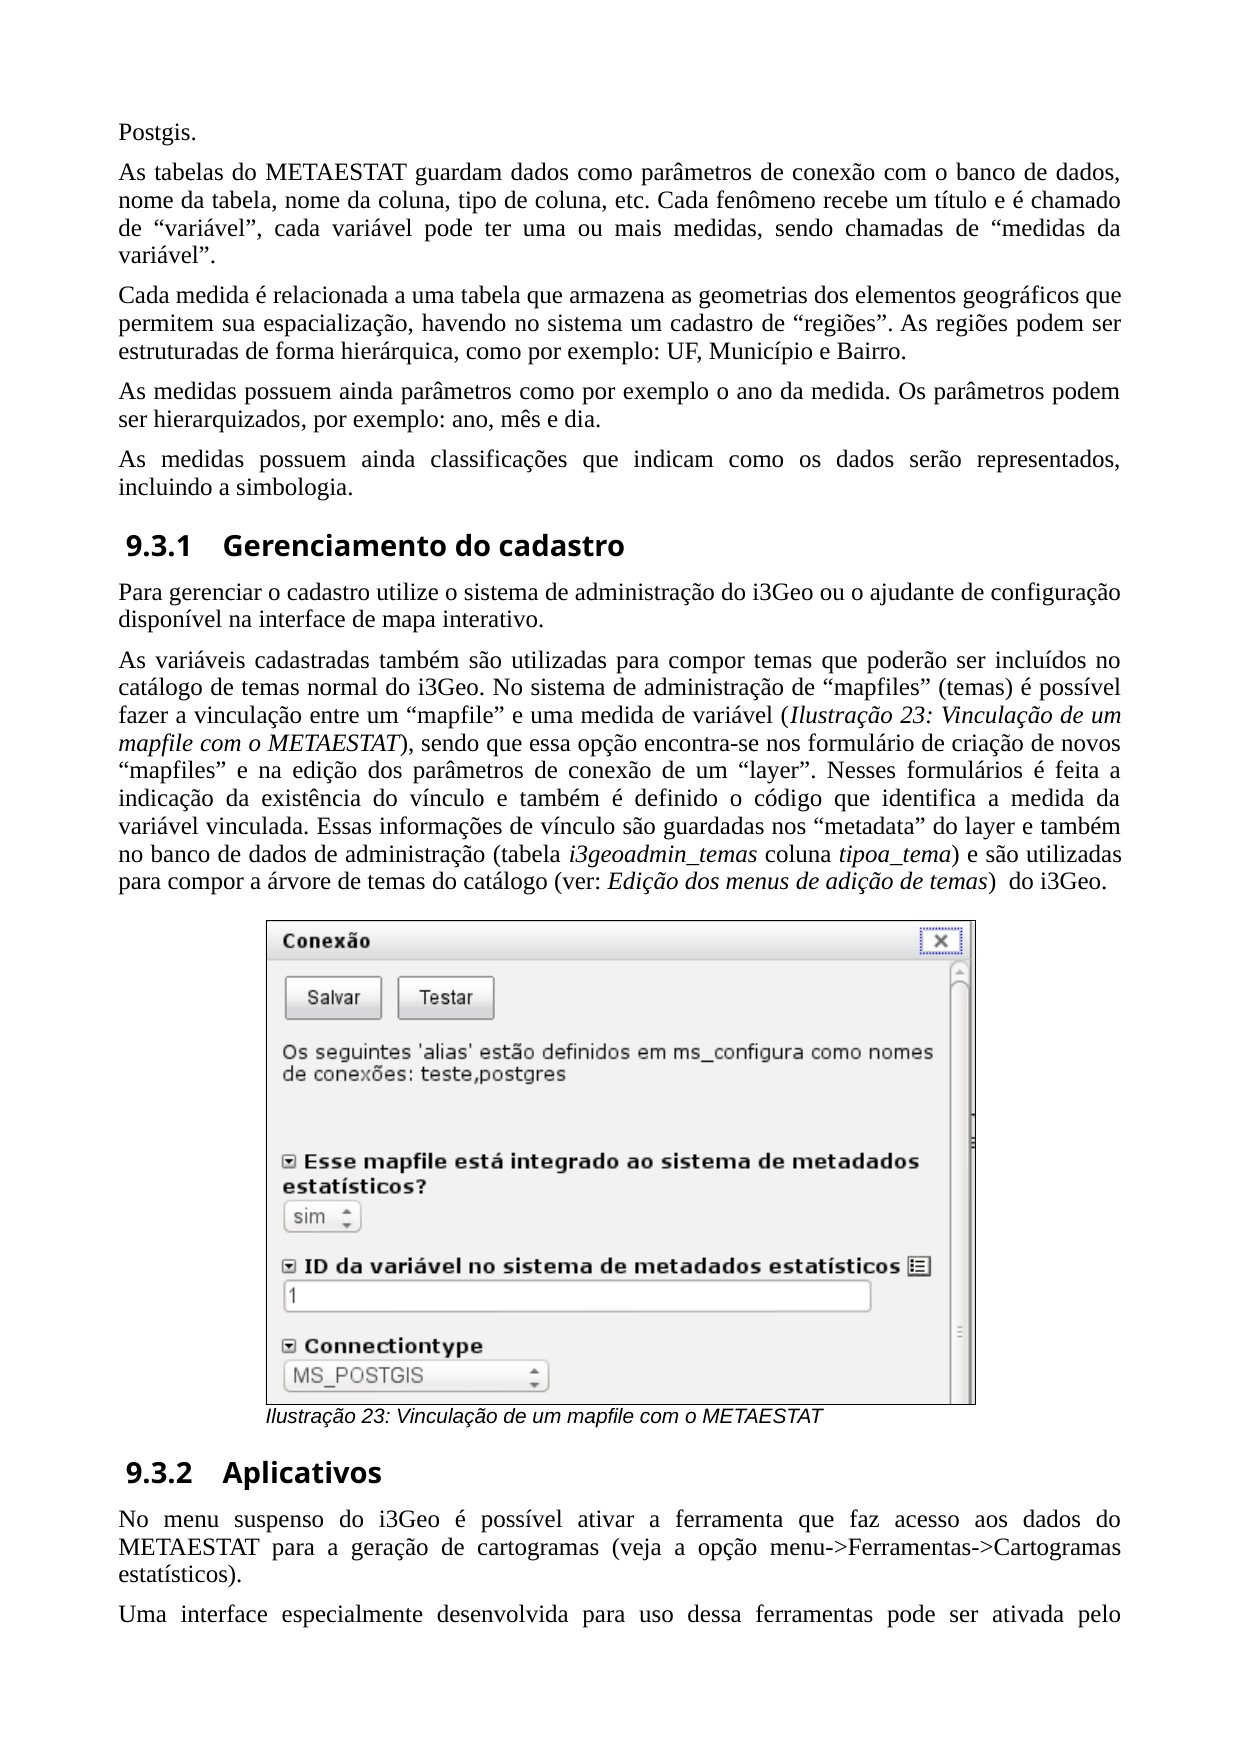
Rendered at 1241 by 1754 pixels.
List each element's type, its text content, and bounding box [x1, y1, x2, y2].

text Uma interface especialmente desenvolvida para uso dessa ferramentas pode ser ativada pelo [118, 1601, 1122, 1628]
text As variáveis cadastradas também são utilizadas para compor temas que poderão ser incluídos no catálogo de temas normal do i3Geo. No sistema de administração de “mapfiles” (temas) é possível fazer a vinculação entre um “mapfile” e uma medida de variável (Ilustração 23: Vinculação de um mapfile com o METAESTAT), sendo que essa opção encontra-se nos formulário de criação de novos “mapfiles” e na edição dos parâmetros de conexão de um “layer”. Nesses formulários é feita a indicação da existência do vínculo e também é definido o código que identifica a medida da variável vinculada. Essas informações de vínculo são guardadas nos “metadata” do layer e também no banco de dados de administração (tabela i3geoadmin_temas coluna tipoa_tema) e são utilizadas para compor a árvore de temas do catálogo (ver: Edição dos menus de adição de temas) do i3Geo. [118, 646, 1122, 895]
text Postgis. [118, 118, 1122, 146]
subtitle Aplicativos [118, 1453, 1122, 1492]
subtitle Gerenciamento do cadastro [118, 526, 1122, 565]
picture [267, 921, 975, 1404]
text Para gerenciar o cadastro utilize o sistema de administração do i3Geo ou o ajudante de configuração disponível na interface de mapa interativo. [118, 578, 1122, 633]
text No menu suspenso do i3Geo é possível ativar a ferramenta que faz acesso aos dados do METAESTAT para a geração de cartogramas (veja a opção menu->Ferramentas->Cartogramas estatísticos). [118, 1505, 1122, 1588]
text As medidas possuem ainda classificações que indicam como os dados serão representados, incluindo a simbologia. [118, 445, 1122, 501]
text Ilustração 23: Vinculação de um mapfile com o METAESTAT [265, 1405, 975, 1428]
text Cada medida é relacionada a uma tabela que armazena as geometrias dos elementos geográficos que permitem sua espacialização, havendo no sistema um cadastro de “regiões”. As regiões podem ser estruturadas de forma hierárquica, como por exemplo: UF, Município e Bairro. [118, 282, 1122, 365]
text As medidas possuem ainda parâmetros como por exemplo o ano da medida. Os parâmetros podem ser hierarquizados, por exemplo: ano, mês e dia. [118, 377, 1122, 433]
text As tabelas do METAESTAT guardam dados como parâmetros de conexão com o banco de dados, nome da tabela, nome da coluna, tipo de coluna, etc. Cada fenômeno recebe um título e é chamado de “variável”, cada variável pode ter uma ou mais medidas, sendo chamadas de “medidas da variável”. [118, 158, 1122, 269]
